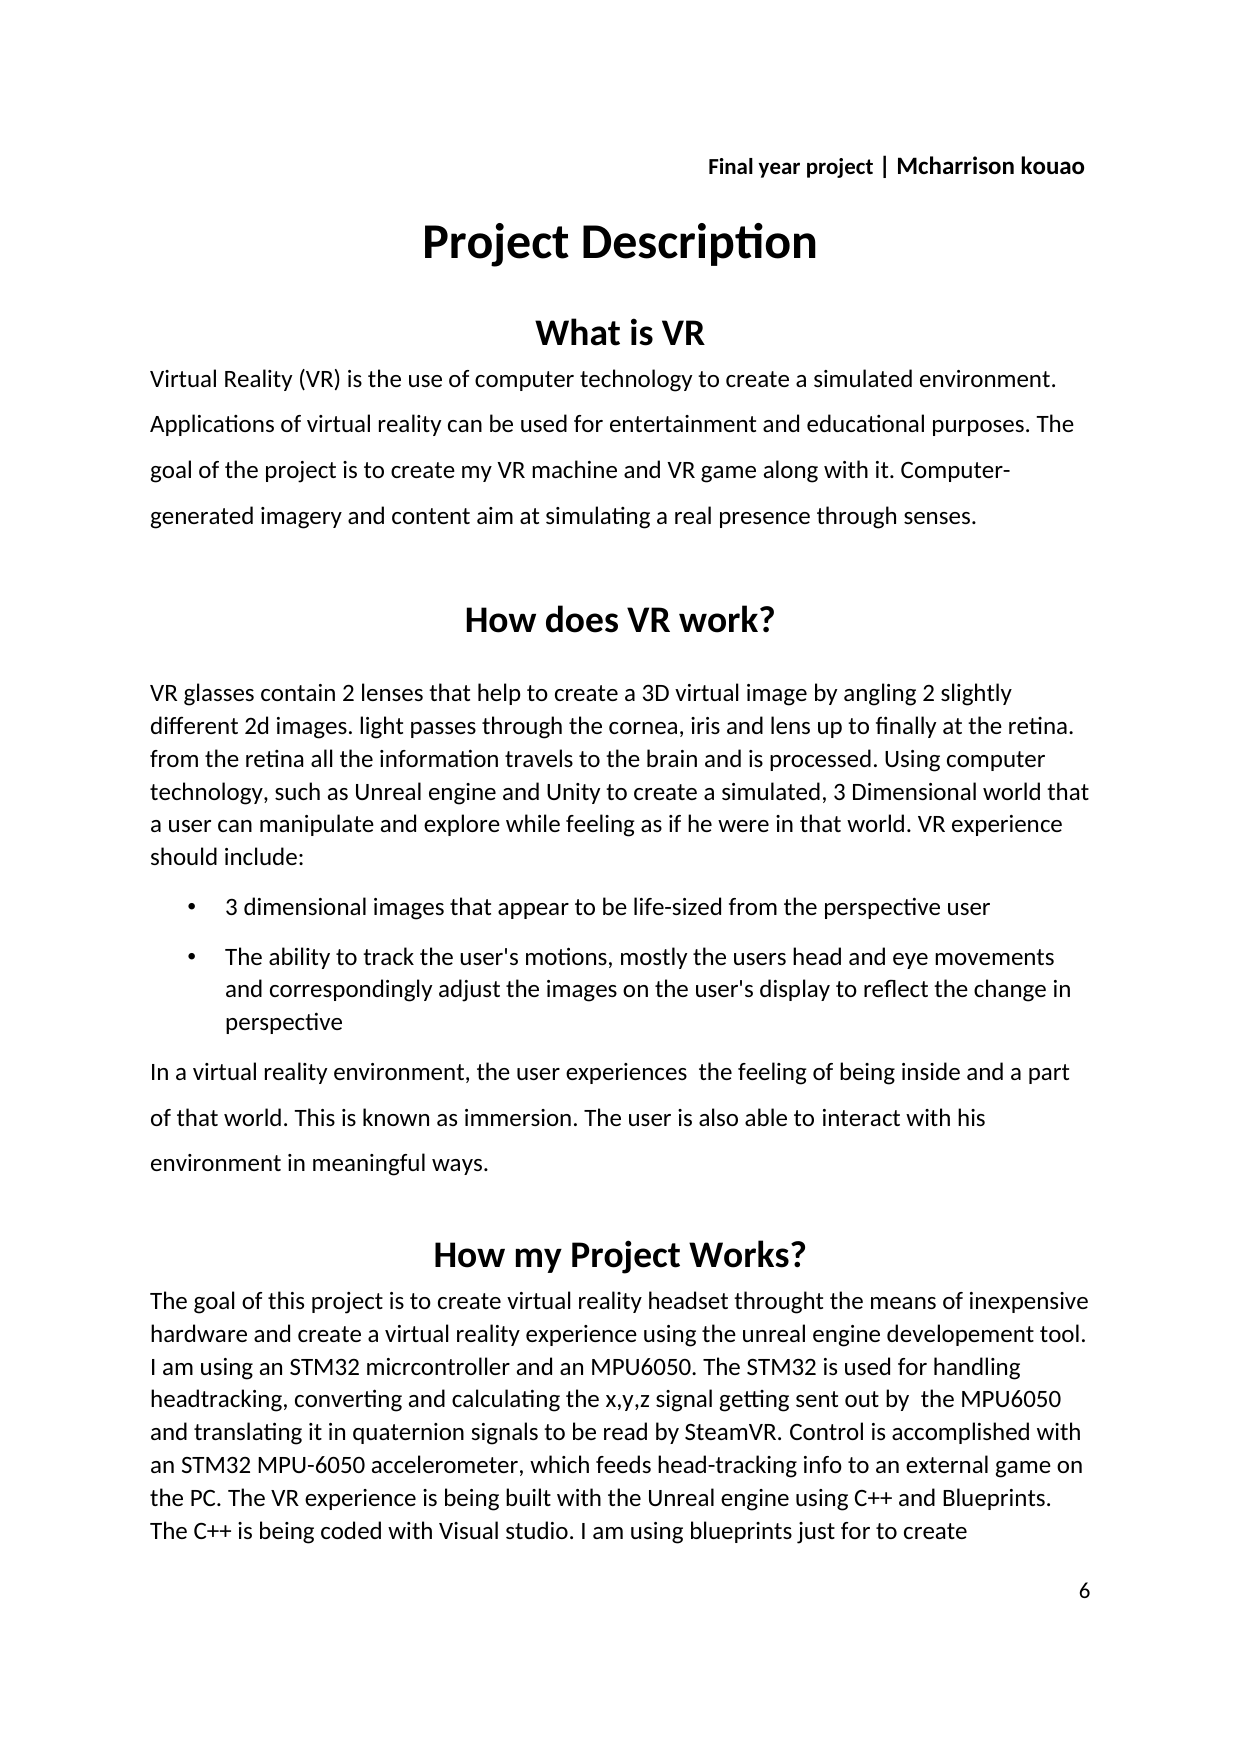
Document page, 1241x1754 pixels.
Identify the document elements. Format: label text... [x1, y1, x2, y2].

list The ability to track the user's motions, mostly the users head and eye movements and correspondingly adjust the images on the user's display to reflect the change in perspective [187, 941, 1090, 1037]
subtitle Project Description [150, 210, 1090, 271]
list 3 dimensional images that appear to be life-sized from the perspective user [187, 891, 1090, 922]
text In a virtual reality environment, the user experiences the feeling of being inside and a part of that world. This is known as immersion. The user is also able to interact with his environment in meaningful ways. [150, 1056, 1090, 1178]
subtitle How my Project Works? [150, 1231, 1090, 1277]
text VR glasses contain 2 lenses that help to create a 3D virtual image by angling 2 slightly different 2d images. light passes through the cornea, iris and lens up to finally at the retina. from the retina all the information travels to the brain and is processed. Using computer technology, such as Unreal engine and Unity to create a simulated, 3 Dimensional world that a user can manipulate and explore while feeling as if he were in that world. VR experience should include: [150, 677, 1090, 872]
subtitle How does VR work? [150, 596, 1090, 641]
subtitle What is VR [150, 308, 1090, 354]
text The goal of this project is to create virtual reality headset throught the means of inexpensive hardware and create a virtual reality experience using the unreal engine developement tool. I am using an STM32 micrcontroller and an MPU6050. The STM32 is used for handling headtracking, converting and calculating the x,y,z signal getting sent out by the MPU6050 and translating it in quaternion signals to be read by SteamVR. Control is accomplished with an STM32 MPU-6050 accelerometer, which feeds head-tracking info to an external game on the PC. The VR experience is being built with the Unreal engine using C++ and Blueprints. The C++ is being coded with Visual studio. I am using blueprints just for to create [150, 1285, 1090, 1546]
text Virtual Reality (VR) is the use of computer technology to create a simulated environment. Applications of virtual reality can be used for entertainment and educational purposes. The goal of the project is to create my VR machine and VR game along with it. Computer-generated imagery and content aim at simulating a real presence through senses. [150, 363, 1090, 530]
